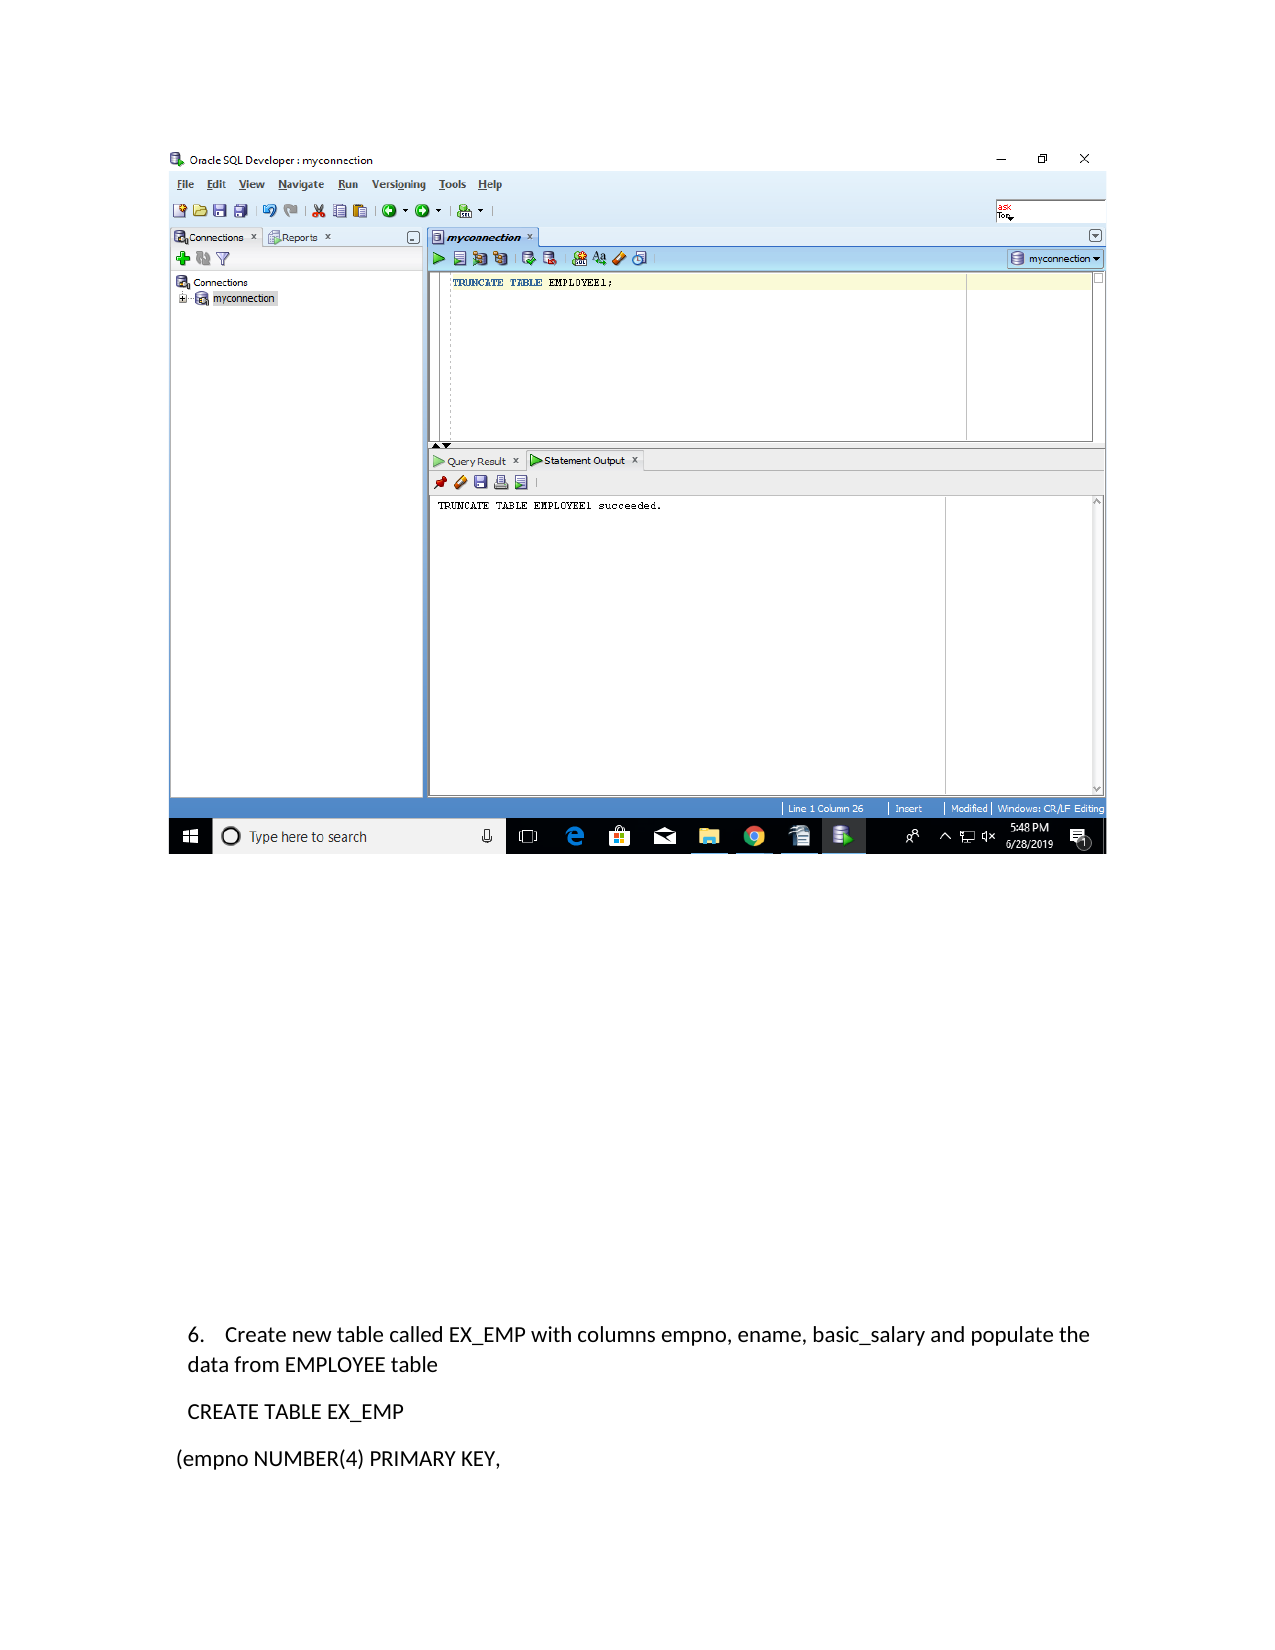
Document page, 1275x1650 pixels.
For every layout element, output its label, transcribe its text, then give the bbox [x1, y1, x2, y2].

picture [168, 150, 1107, 854]
list Create new table called EX_EMP with columns empno, ename, basic_salary and populate the data from EMPLOYEE table [187, 1321, 1125, 1378]
list (empno NUMBER(4) PRIMARY KEY, [150, 1444, 1125, 1472]
list CREATE TABLE EX_EMP [187, 1397, 1125, 1425]
